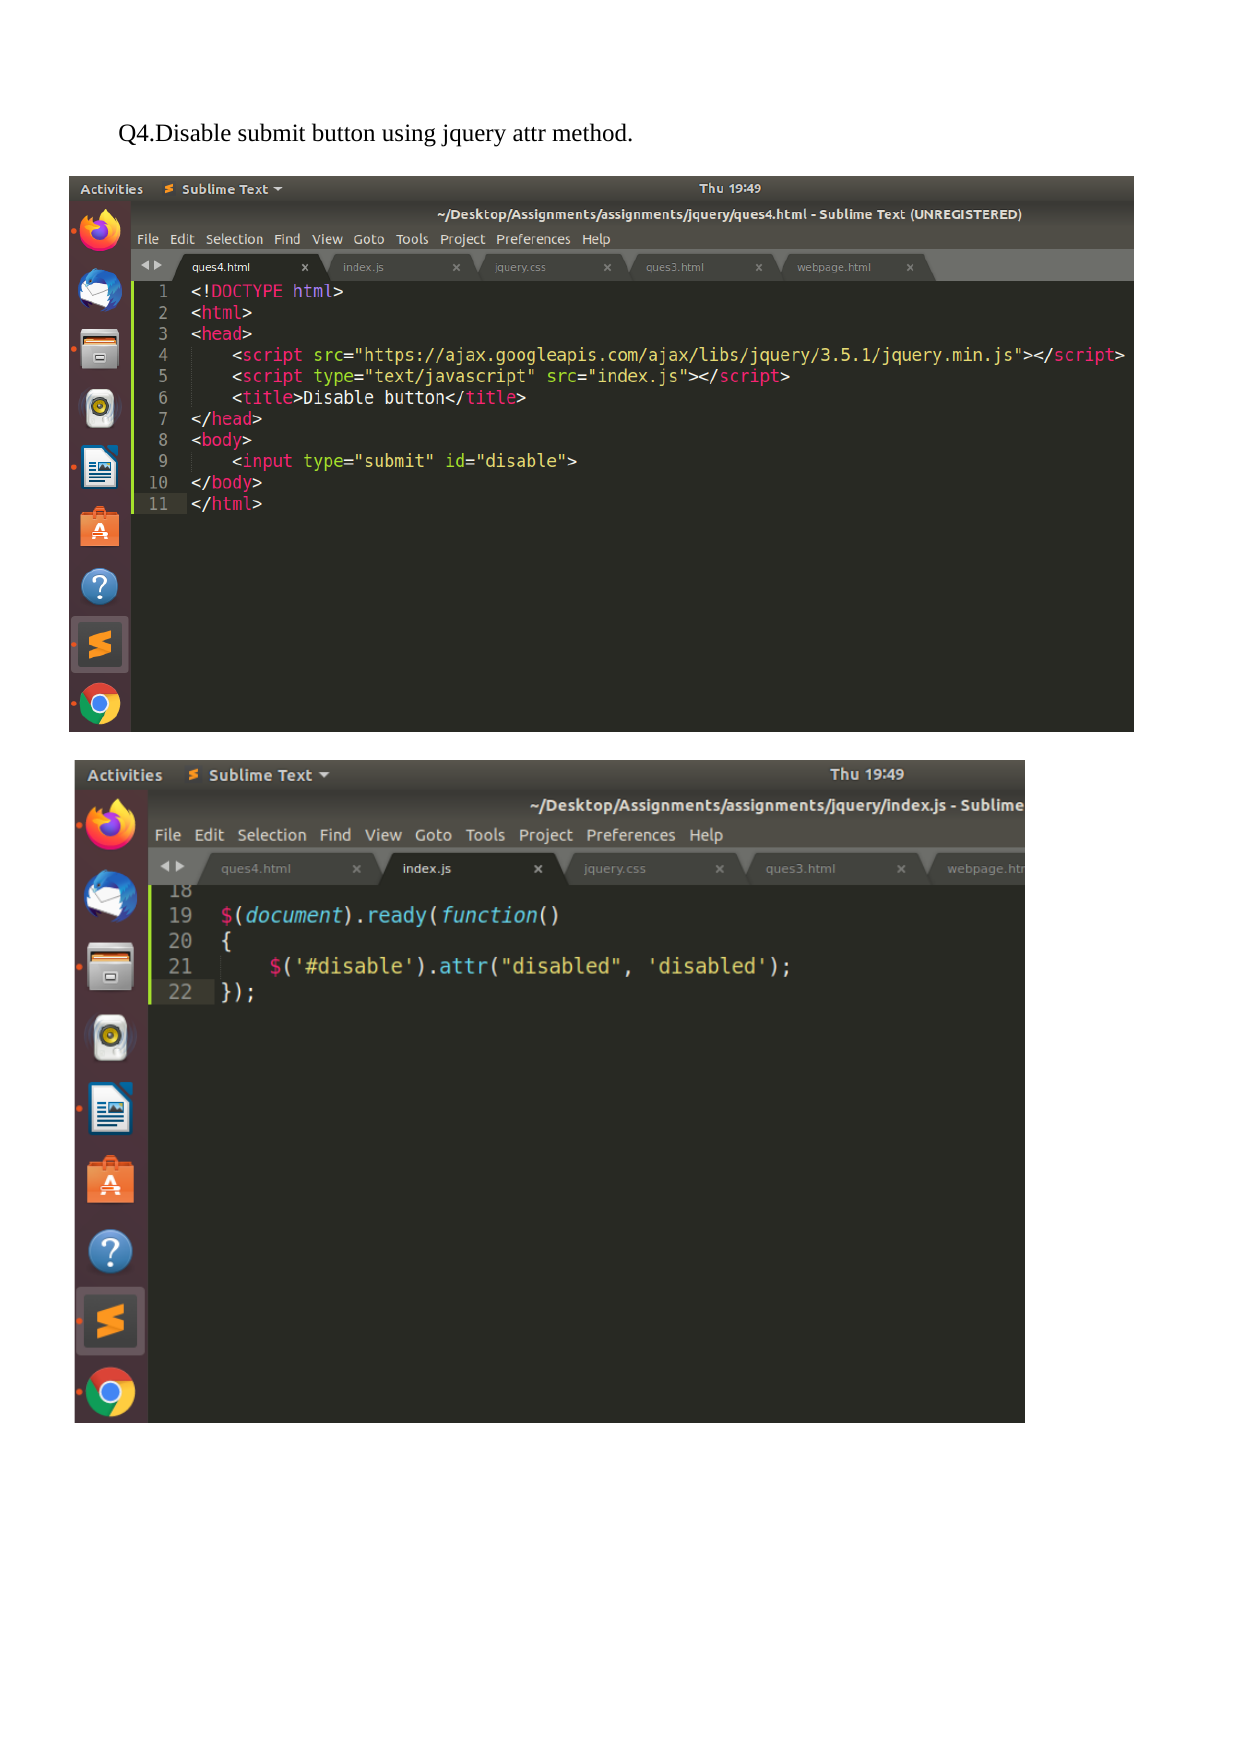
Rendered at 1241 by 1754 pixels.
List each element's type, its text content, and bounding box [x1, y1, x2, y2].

text Q4.Disable submit button using jquery attr method. [118, 118, 1122, 147]
picture [69, 176, 1134, 732]
picture [74, 760, 1025, 1423]
